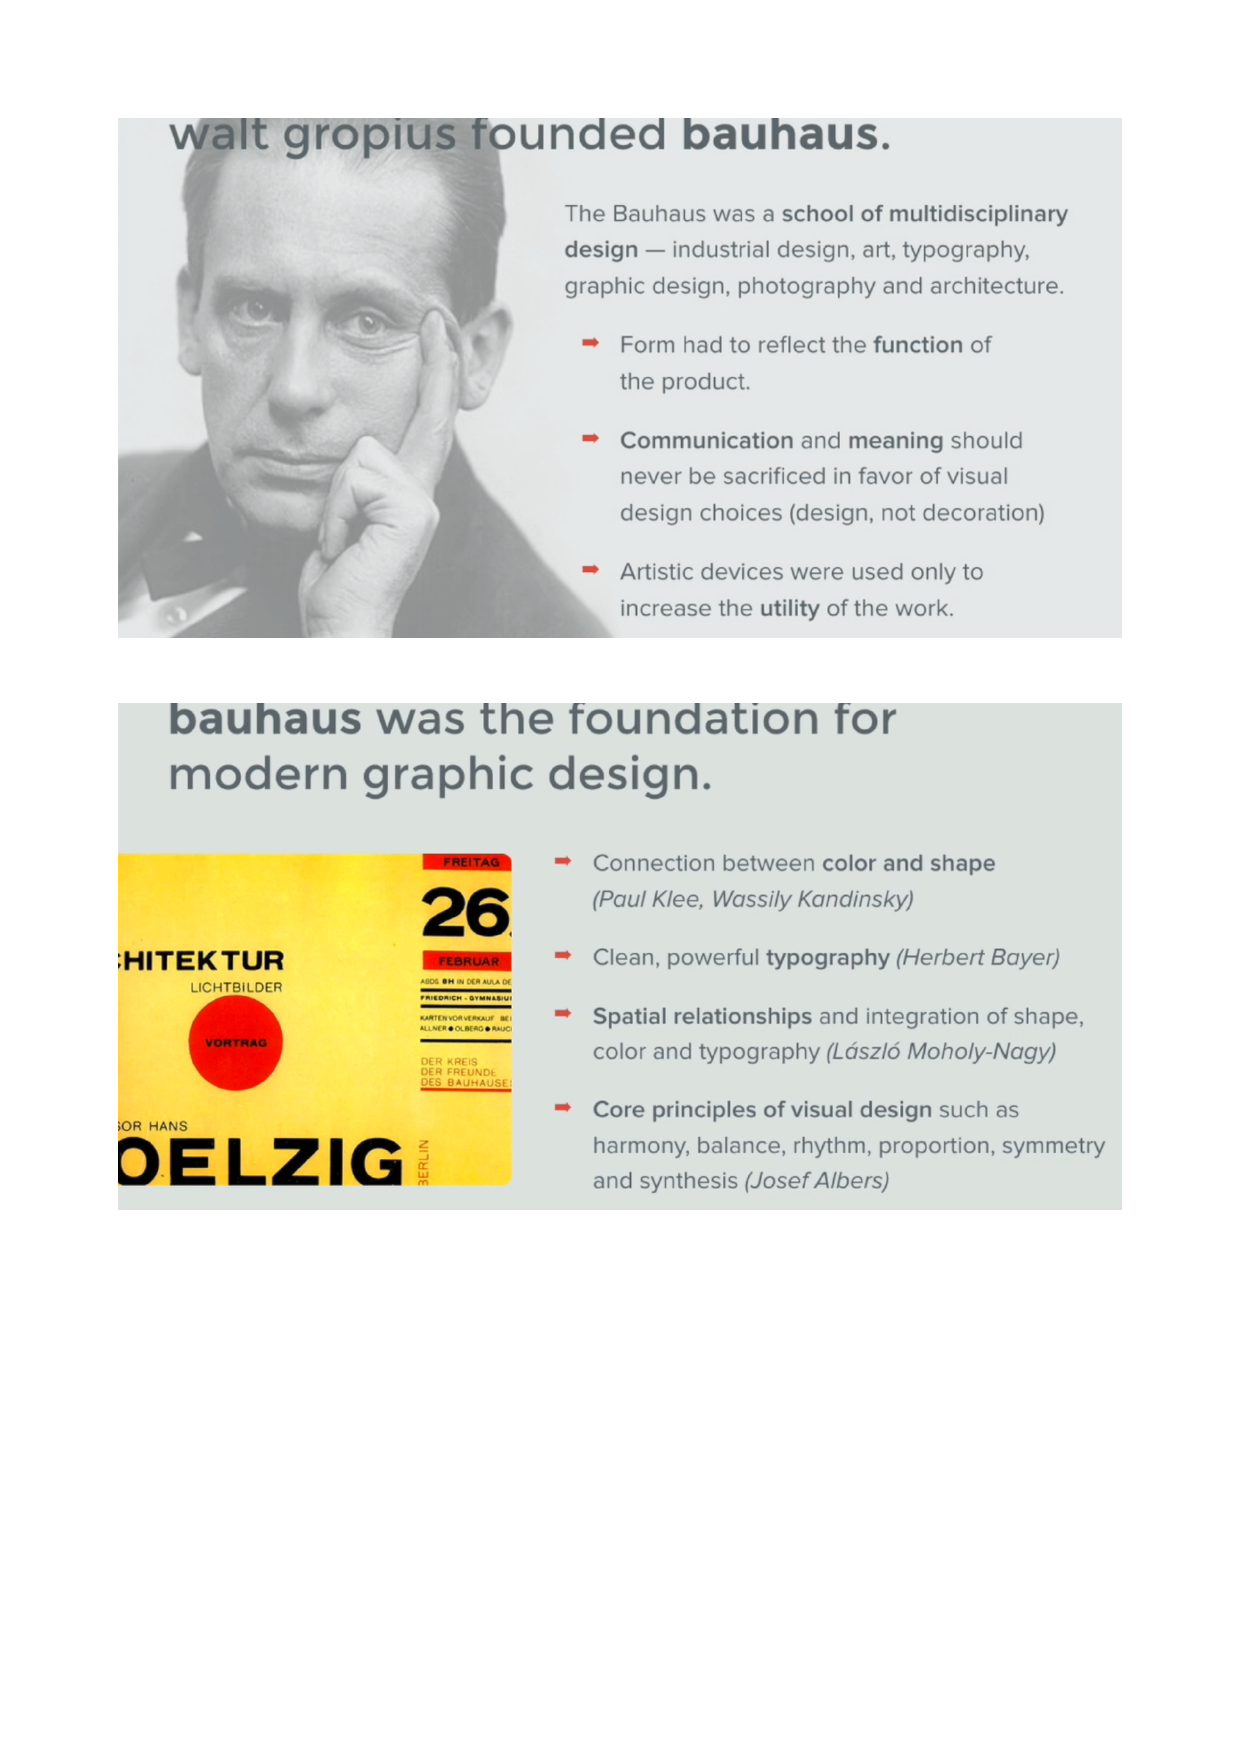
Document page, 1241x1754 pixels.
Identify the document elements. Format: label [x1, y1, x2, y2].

picture [118, 118, 1123, 638]
picture [118, 703, 1123, 1210]
